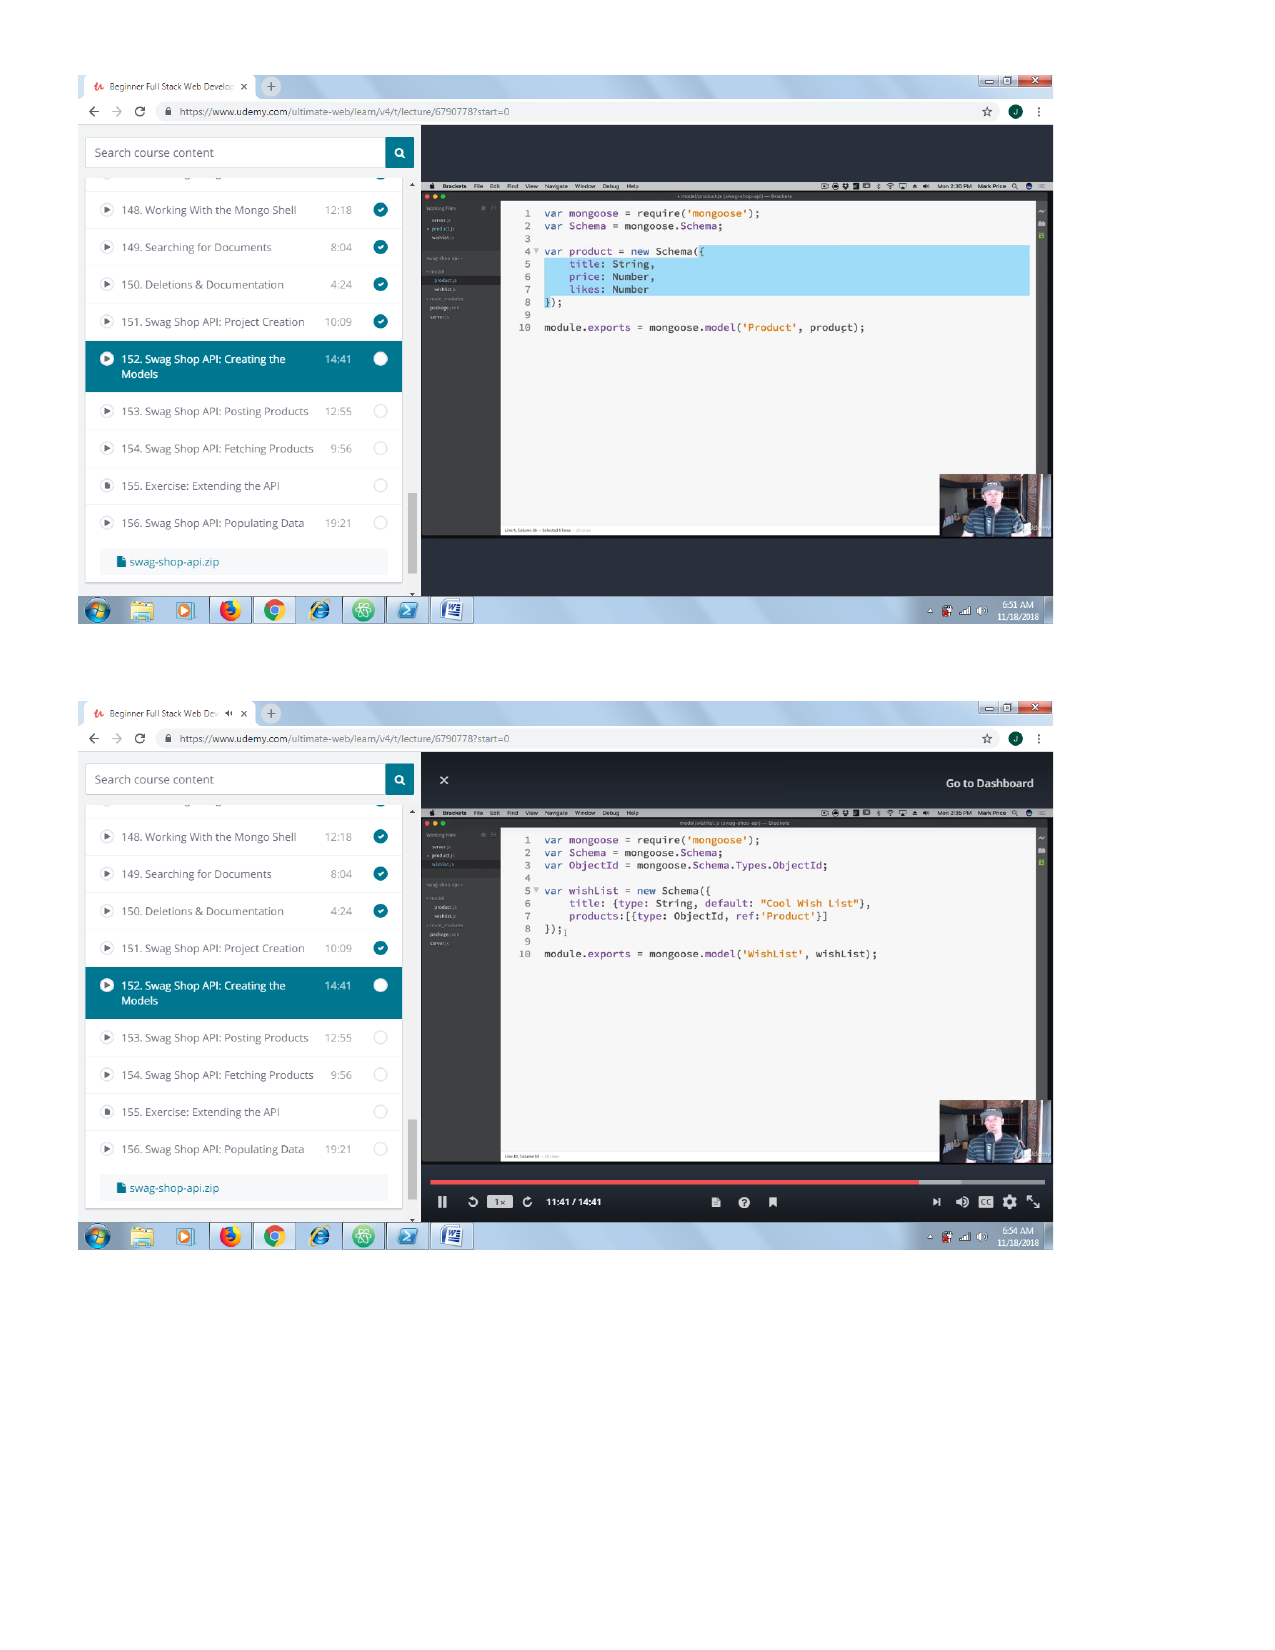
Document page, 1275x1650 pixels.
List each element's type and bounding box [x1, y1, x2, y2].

picture [78, 701, 1054, 1250]
picture [78, 75, 1054, 624]
